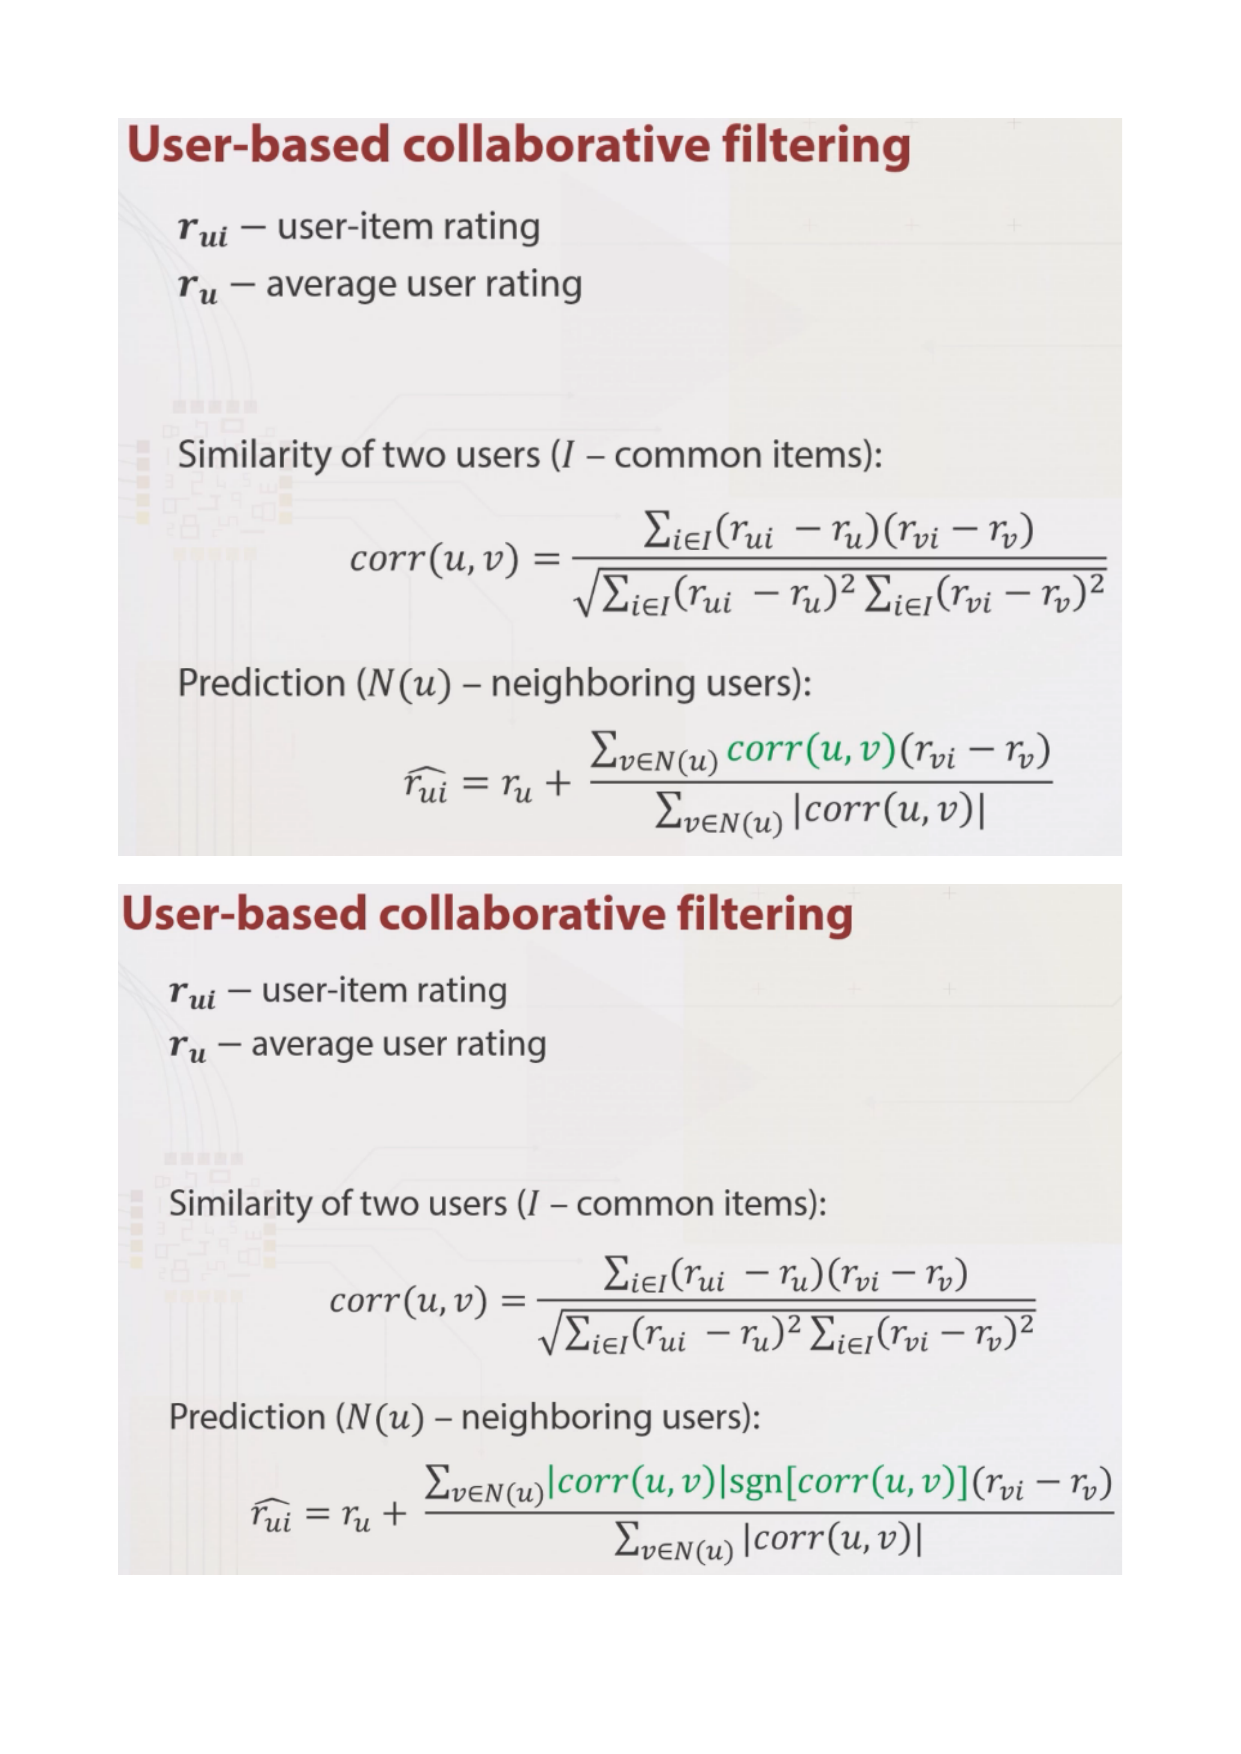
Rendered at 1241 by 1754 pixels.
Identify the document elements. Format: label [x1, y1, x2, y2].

picture [118, 884, 1123, 1575]
picture [118, 118, 1123, 856]
